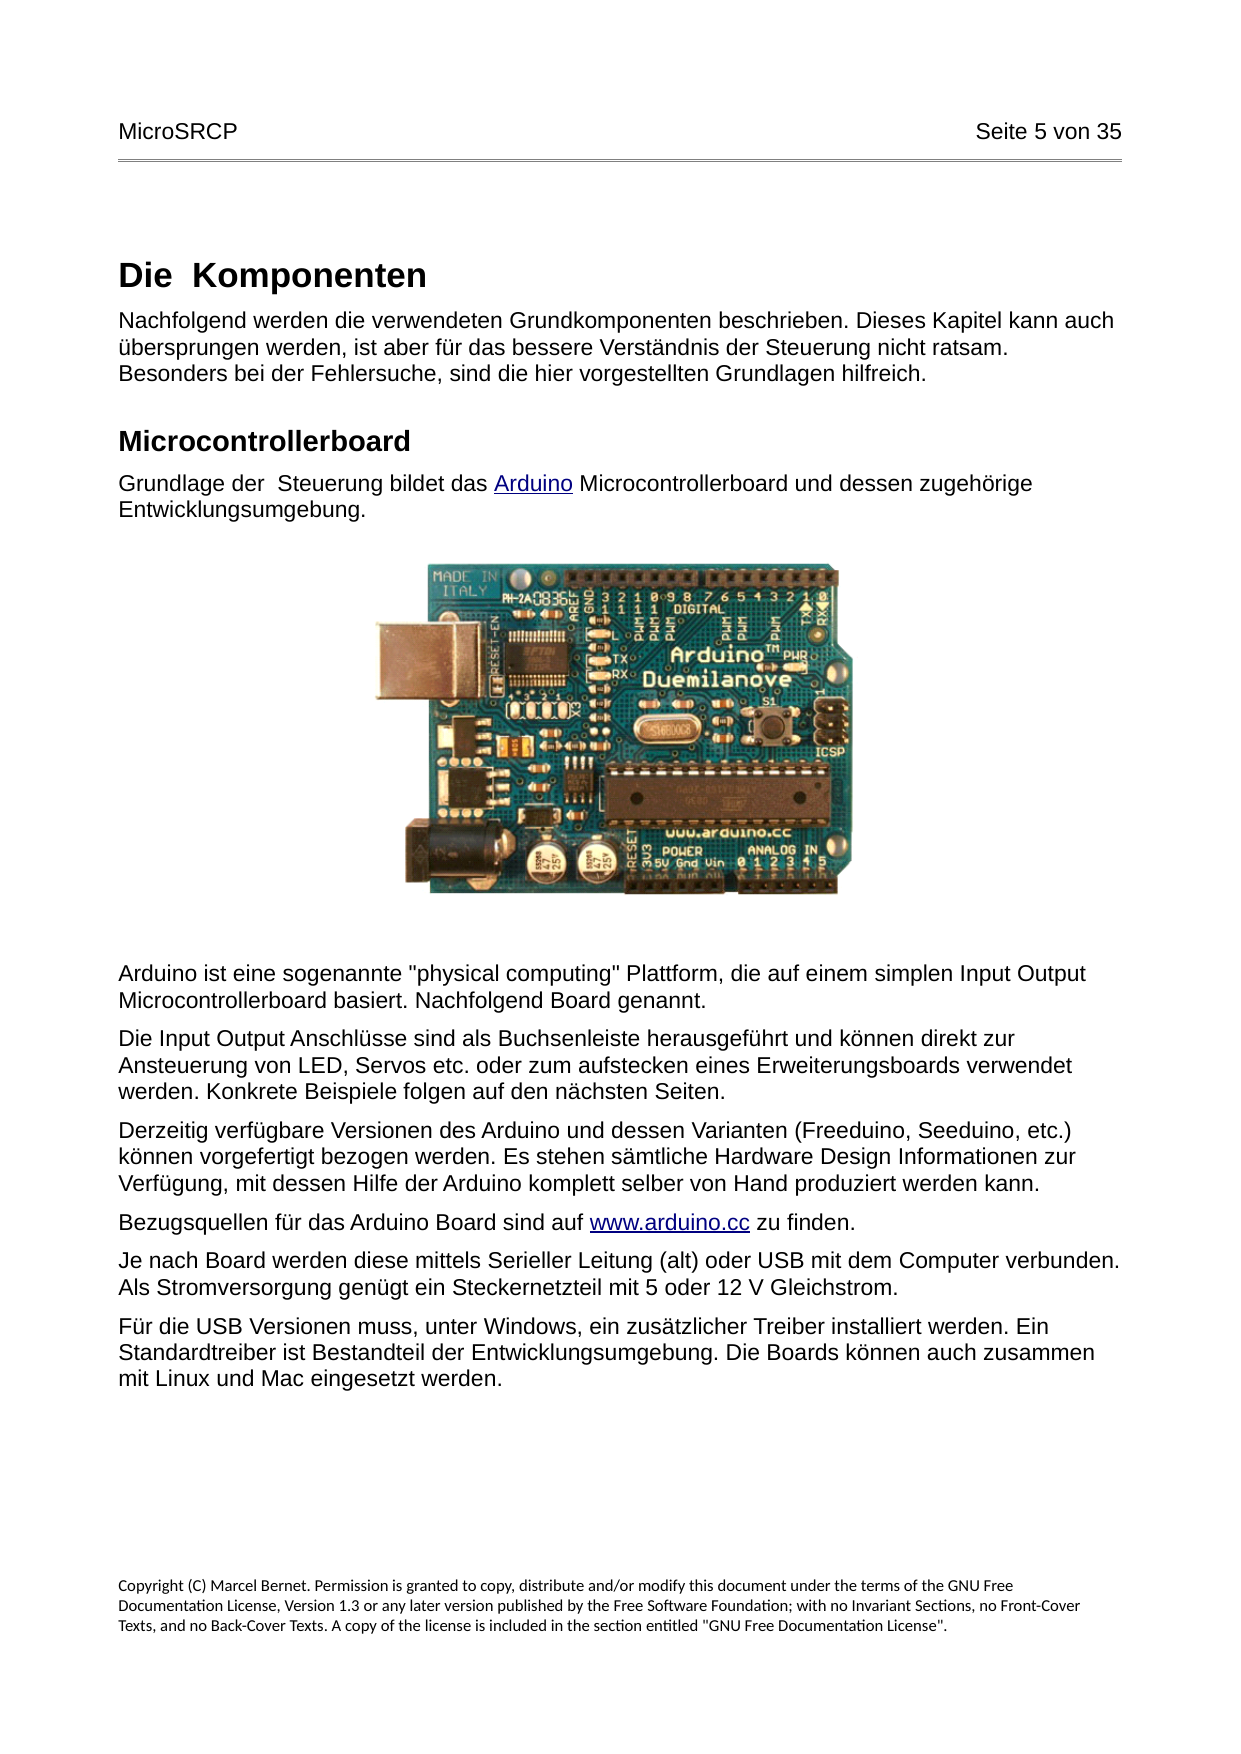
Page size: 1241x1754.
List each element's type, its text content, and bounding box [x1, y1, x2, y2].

text Die Input Output Anschlüsse sind als Buchsenleiste herausgeführt und können direkt zur Ansteuerung von LED, Servos etc. oder zum aufstecken eines Erweiterungsboards verwendet werden. Konkrete Beispiele folgen auf den nächsten Seiten. [118, 1025, 1122, 1104]
subtitle Microcontrollerboard [118, 424, 1122, 457]
text Je nach Board werden diese mittels Serieller Leitung (alt) oder USB mit dem Computer verbunden. Als Stromversorgung genügt ein Steckernetzteil mit 5 oder 12 V Gleichstrom. [118, 1247, 1122, 1300]
text Derzeitig verfügbare Versionen des Arduino und dessen Varianten (Freeduino, Seeduino, etc.) können vorgefertigt bezogen werden. Es stehen sämtliche Hardware Design Informationen zur Verfügung, mit dessen Hilfe der Arduino komplett selber von Hand produziert werden kann. [118, 1117, 1122, 1196]
text Arduino ist eine sogenannte "physical computing" Plattform, die auf einem simplen Input Output Microcontrollerboard basiert. Nachfolgend Board genannt. [118, 960, 1122, 1013]
subtitle Die Komponenten [118, 254, 1122, 295]
text Grundlage der Steuerung bildet das Arduino Microcontrollerboard und dessen zugehörige Entwicklungsumgebung. [118, 470, 1122, 522]
text Nachfolgend werden die verwendeten Grundkomponenten beschrieben. Dieses Kapitel kann auch übersprungen werden, ist aber für das bessere Verständnis der Steuerung nicht ratsam. Besonders bei der Fehlersuche, sind die hier vorgestellten Grundlagen hilfreich. [118, 307, 1122, 386]
text Für die USB Versionen muss, unter Windows, ein zusätzlicher Treiber installiert werden. Ein Standardtreiber ist Bestandteil der Entwicklungsumgebung. Die Boards können auch zusammen mit Linux und Mac eingesetzt werden. [118, 1313, 1122, 1392]
text Bezugsquellen für das Arduino Board sind auf www.arduino.cc zu finden. [118, 1208, 1122, 1235]
